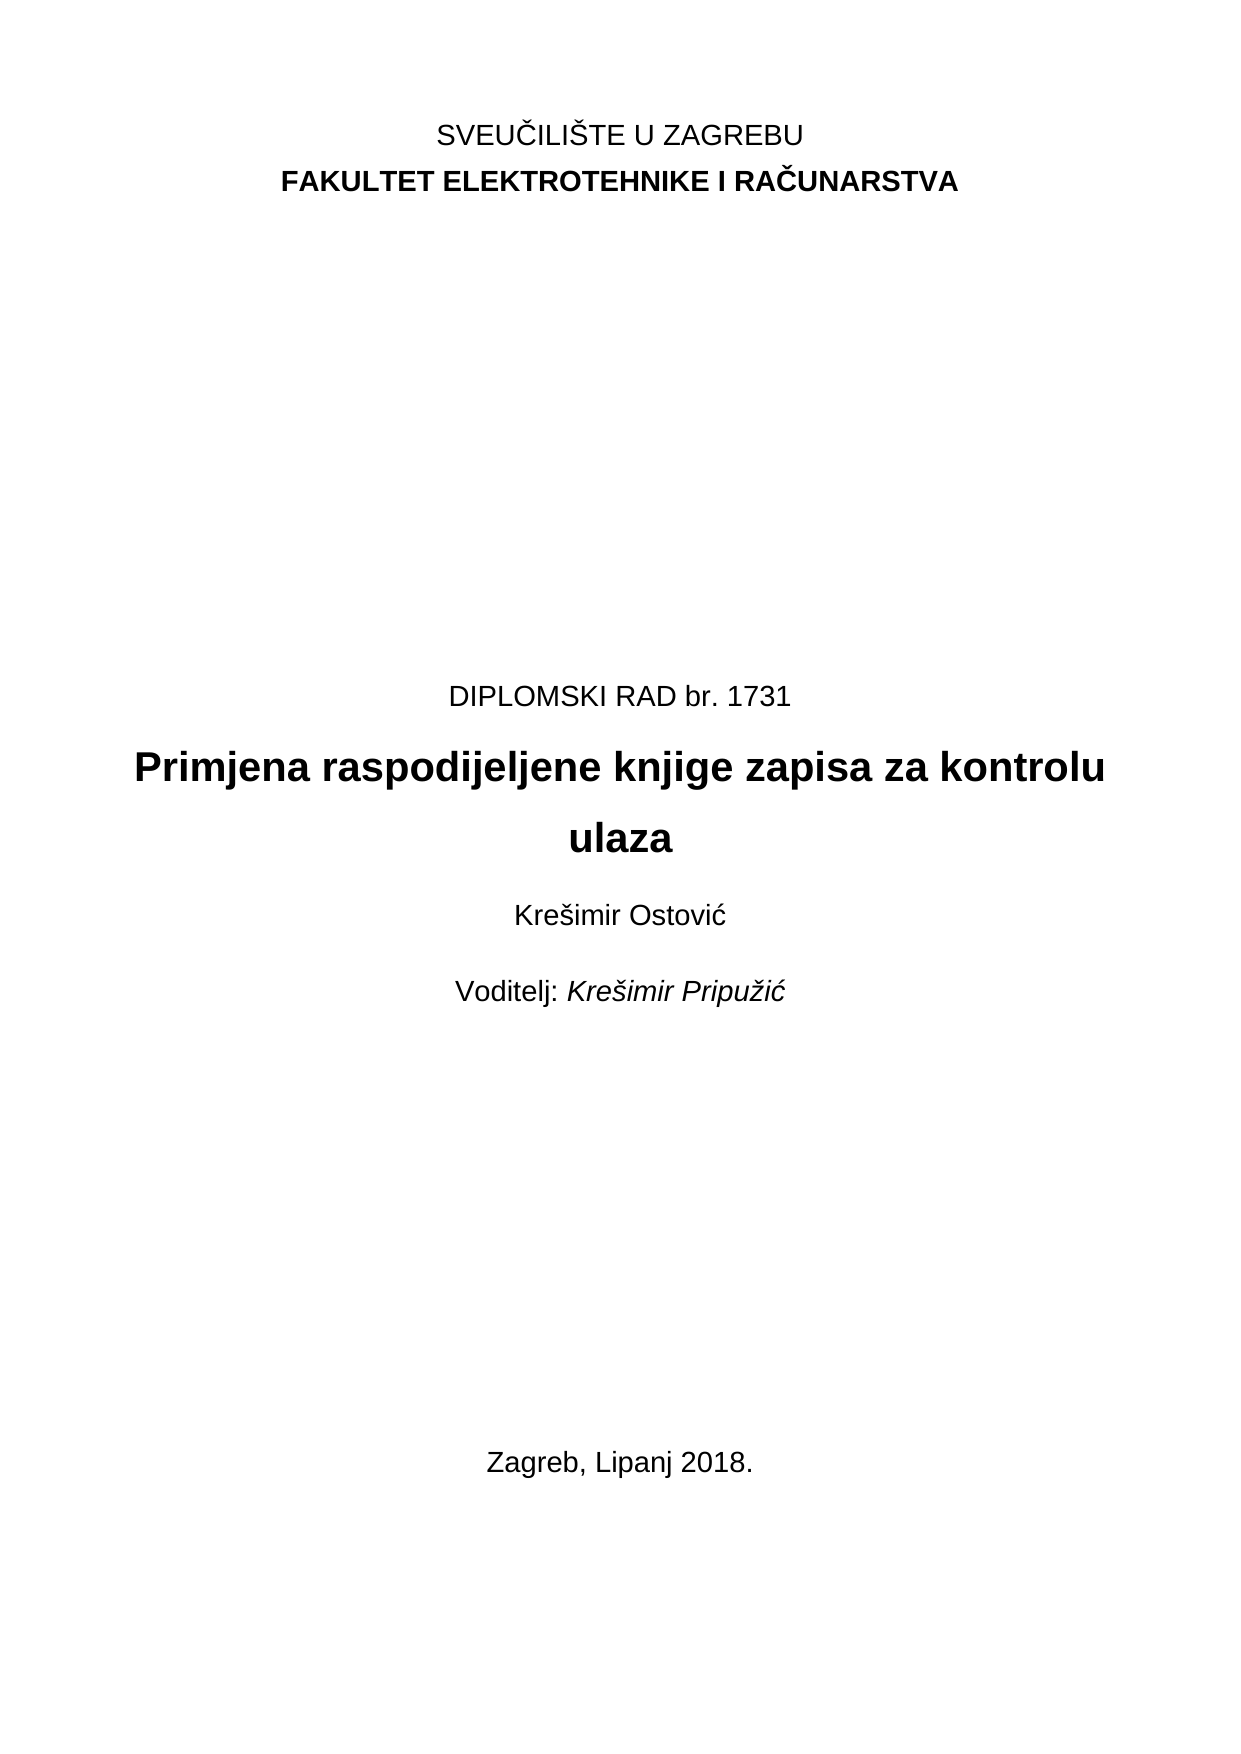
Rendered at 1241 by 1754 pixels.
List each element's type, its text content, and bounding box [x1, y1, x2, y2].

text Primjena raspodijeljene knjige zapisa za kontrolu ulaza [118, 742, 1122, 862]
text Voditelj: Krešimir Pripužić [118, 973, 1122, 1007]
text Zagreb, Lipanj 2018. [118, 1445, 1122, 1479]
text SVEUČILIŠTE U ZAGREBU [118, 118, 1122, 152]
text DIPLOMSKI RAD br. 1731 [118, 679, 1122, 713]
text Krešimir Ostović [118, 898, 1122, 932]
text FAKULTET ELEKTROTEHNIKE I RAČUNARSTVA [118, 164, 1122, 198]
